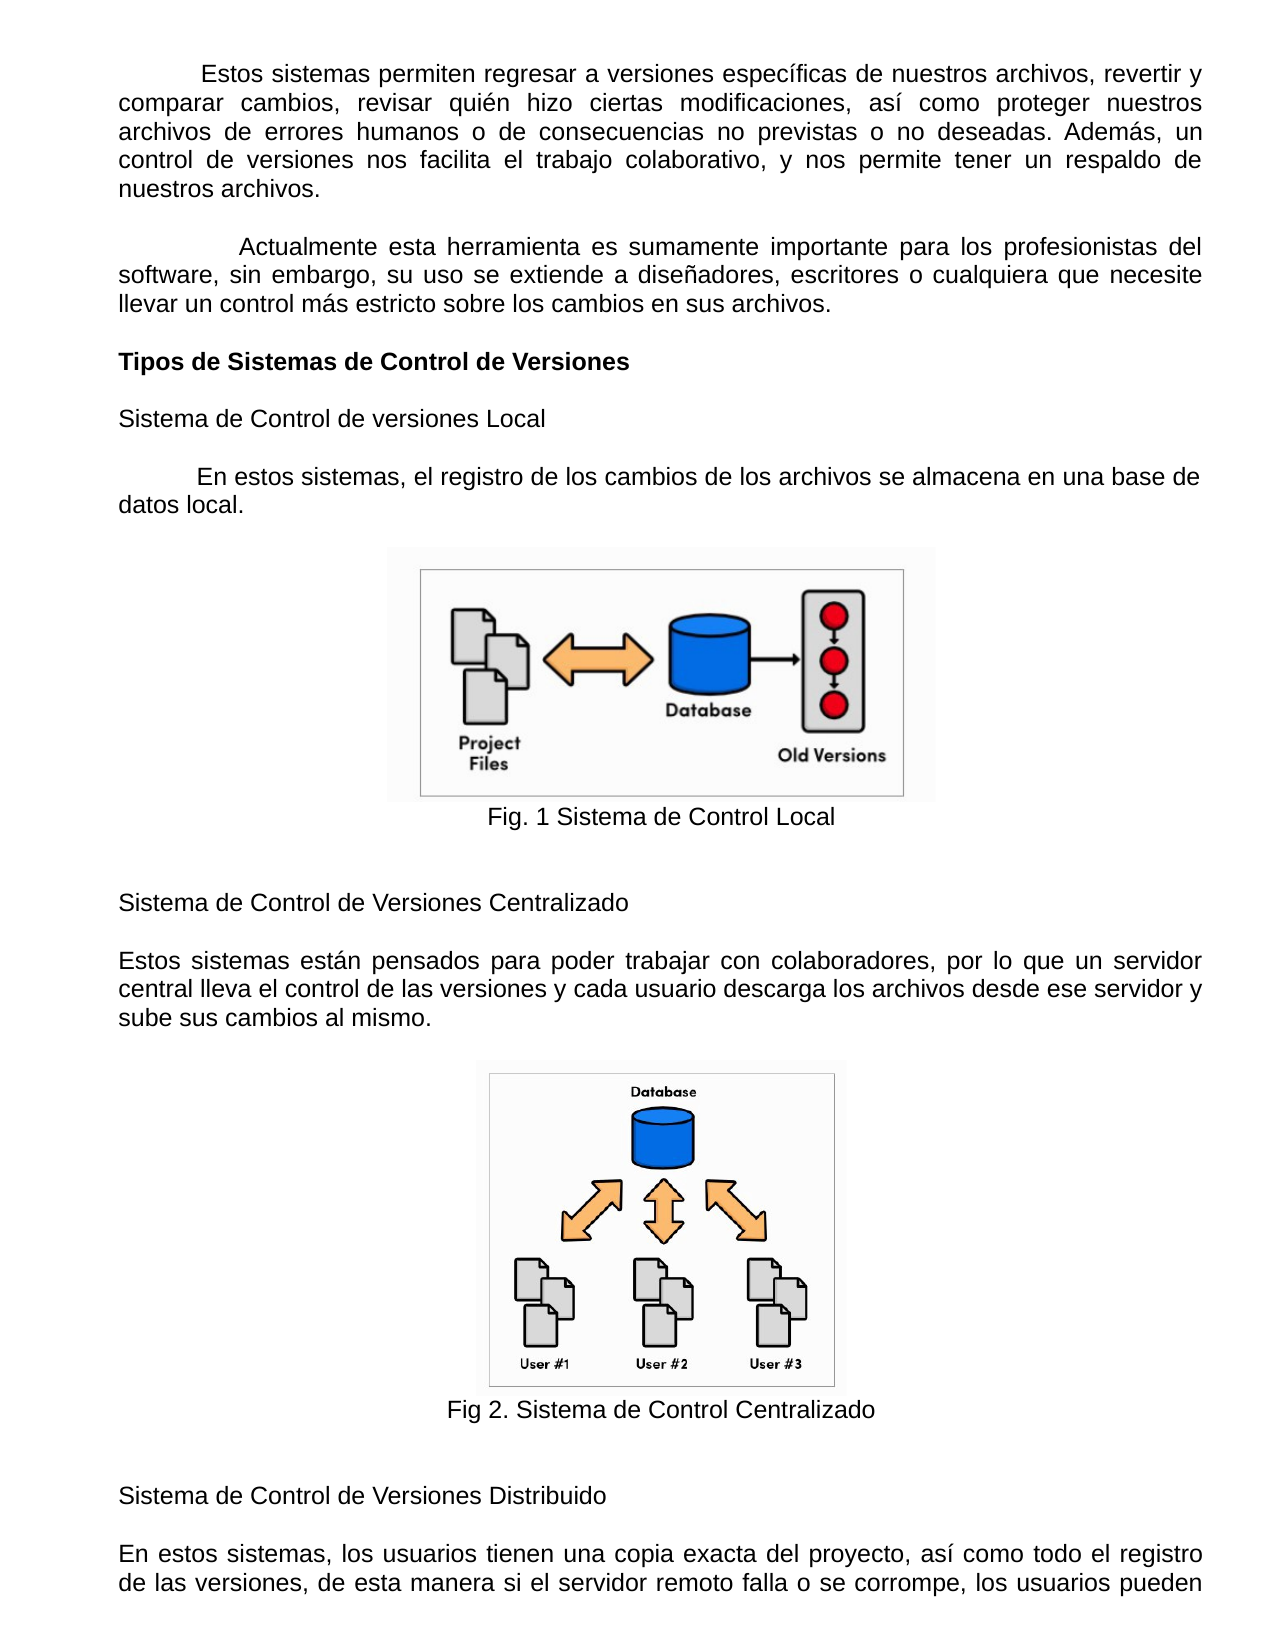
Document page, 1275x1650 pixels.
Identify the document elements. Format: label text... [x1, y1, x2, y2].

text En estos sistemas, el registro de los cambios de los archivos se almacena en una base de datos local. [118, 462, 1205, 519]
text En estos sistemas, los usuarios tienen una copia exacta del proyecto, así como todo el registro de las versiones, de esta manera si el servidor remoto falla o se corrompe, los usuarios pueden [118, 1539, 1205, 1596]
text Estos sistemas permiten regresar a versiones específicas de nuestros archivos, revertir y comparar cambios, revisar quién hizo ciertas modificaciones, así como proteger nuestros archivos de errores humanos o de consecuencias no previstas o no deseadas. Además, un control de versiones nos facilita el trabajo colaborativo, y nos permite tener un respaldo de nuestros archivos. [118, 59, 1205, 203]
text Sistema de Control de Versiones Centralizado [118, 888, 1205, 917]
text Tipos de Sistemas de Control de Versiones [118, 347, 1205, 375]
text Actualmente esta herramienta es sumamente importante para los profesionistas del software, sin embargo, su uso se extiende a diseñadores, escritores o cualquiera que necesite llevar un control más estricto sobre los cambios en sus archivos. [118, 232, 1205, 318]
text Estos sistemas están pensados para poder trabajar con colaboradores, por lo que un servidor central lleva el control de las versiones y cada usuario descarga los archivos desde ese servidor y sube sus cambios al mismo. [118, 946, 1205, 1032]
text Fig. 1 Sistema de Control Local [118, 802, 1205, 831]
text Sistema de Control de Versiones Distribuido [118, 1481, 1205, 1510]
text Sistema de Control de versiones Local [118, 404, 1205, 433]
text Fig 2. Sistema de Control Centralizado [118, 1395, 1205, 1424]
